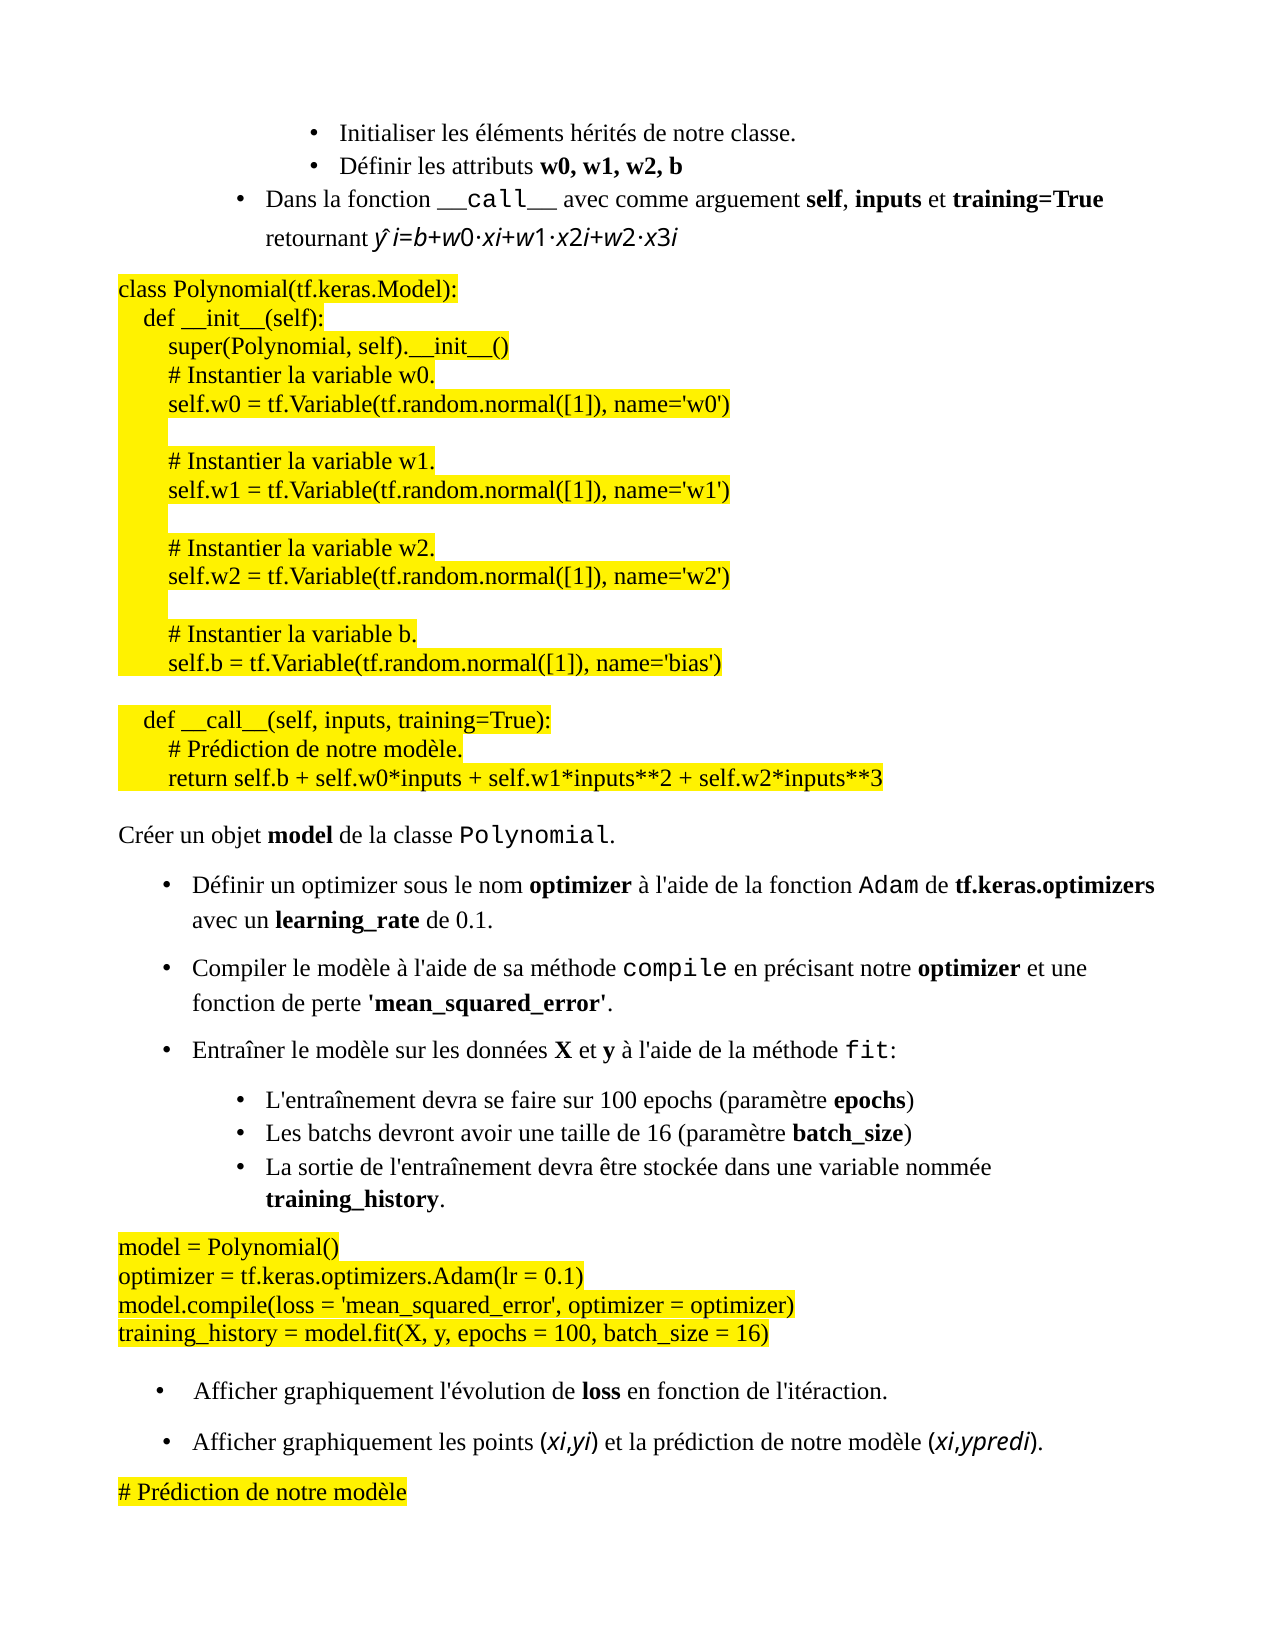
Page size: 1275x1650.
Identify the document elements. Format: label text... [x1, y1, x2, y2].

list Les batchs devront avoir une taille de 16 (paramètre batch_size) [236, 1118, 1157, 1147]
list Définir un optimizer sous le nom optimizer à l'aide de la fonction Adam de tf.keras.optimizers avec un learning_rate de 0.1. [162, 870, 1157, 934]
text # Instantier la variable w2. [118, 533, 1157, 561]
list Définir les attributs w0, w1, w2, b [309, 151, 1157, 180]
list Afficher graphiquement les points (xi,yi) et la prédiction de notre modèle (xi,ypredi). [162, 1423, 1157, 1458]
list L'entraînement devra se faire sur 100 epochs (paramètre epochs) [236, 1086, 1157, 1114]
text # Instantier la variable w0. [118, 360, 1157, 389]
list Afficher graphiquement l'évolution de loss en fonction de l'itéraction. [156, 1376, 1157, 1405]
text super(Polynomial, self).__init__() [118, 331, 1157, 360]
text Créer un objet model de la classe Polynomial. [118, 820, 1157, 851]
text self.w1 = tf.Variable(tf.random.normal([1]), name='w1') [118, 475, 1157, 504]
text self.w2 = tf.Variable(tf.random.normal([1]), name='w2') [118, 561, 1157, 590]
text # Prédiction de notre modèle [118, 1477, 1157, 1506]
text def __call__(self, inputs, training=True): [118, 705, 1157, 734]
list Compiler le modèle à l'aide de sa méthode compile en précisant notre optimizer et une fonction de perte 'mean_squared_error'. [162, 953, 1157, 1017]
text model = Polynomial() [118, 1232, 1157, 1261]
text self.b = tf.Variable(tf.random.normal([1]), name='bias') [118, 648, 1157, 676]
text optimizer = tf.keras.optimizers.Adam(lr = 0.1) [118, 1261, 1157, 1290]
list Entraîner le modèle sur les données X et y à l'aide de la méthode fit: [162, 1036, 1157, 1066]
text training_history = model.fit(X, y, epochs = 100, batch_size = 16) [118, 1318, 1157, 1347]
text return self.b + self.w0*inputs + self.w1*inputs**2 + self.w2*inputs**3 [118, 763, 1157, 791]
text # Prédiction de notre modèle. [118, 734, 1157, 763]
text def __init__(self): [118, 303, 1157, 331]
text # Instantier la variable b. [118, 619, 1157, 648]
text class Polynomial(tf.keras.Model): [118, 274, 1157, 303]
list Initialiser les éléments hérités de notre classe. [309, 118, 1157, 147]
text # Instantier la variable w1. [118, 446, 1157, 475]
text model.compile(loss = 'mean_squared_error', optimizer = optimizer) [118, 1290, 1157, 1318]
list La sortie de l'entraînement devra être stockée dans une variable nommée training_history. [236, 1152, 1157, 1213]
text self.w0 = tf.Variable(tf.random.normal([1]), name='w0') [118, 389, 1157, 418]
list Dans la fonction __call__ avec comme arguement self, inputs et training=True retournant ŷ i=b+w0⋅xi+w1⋅x2i+w2⋅x3i [236, 184, 1157, 254]
